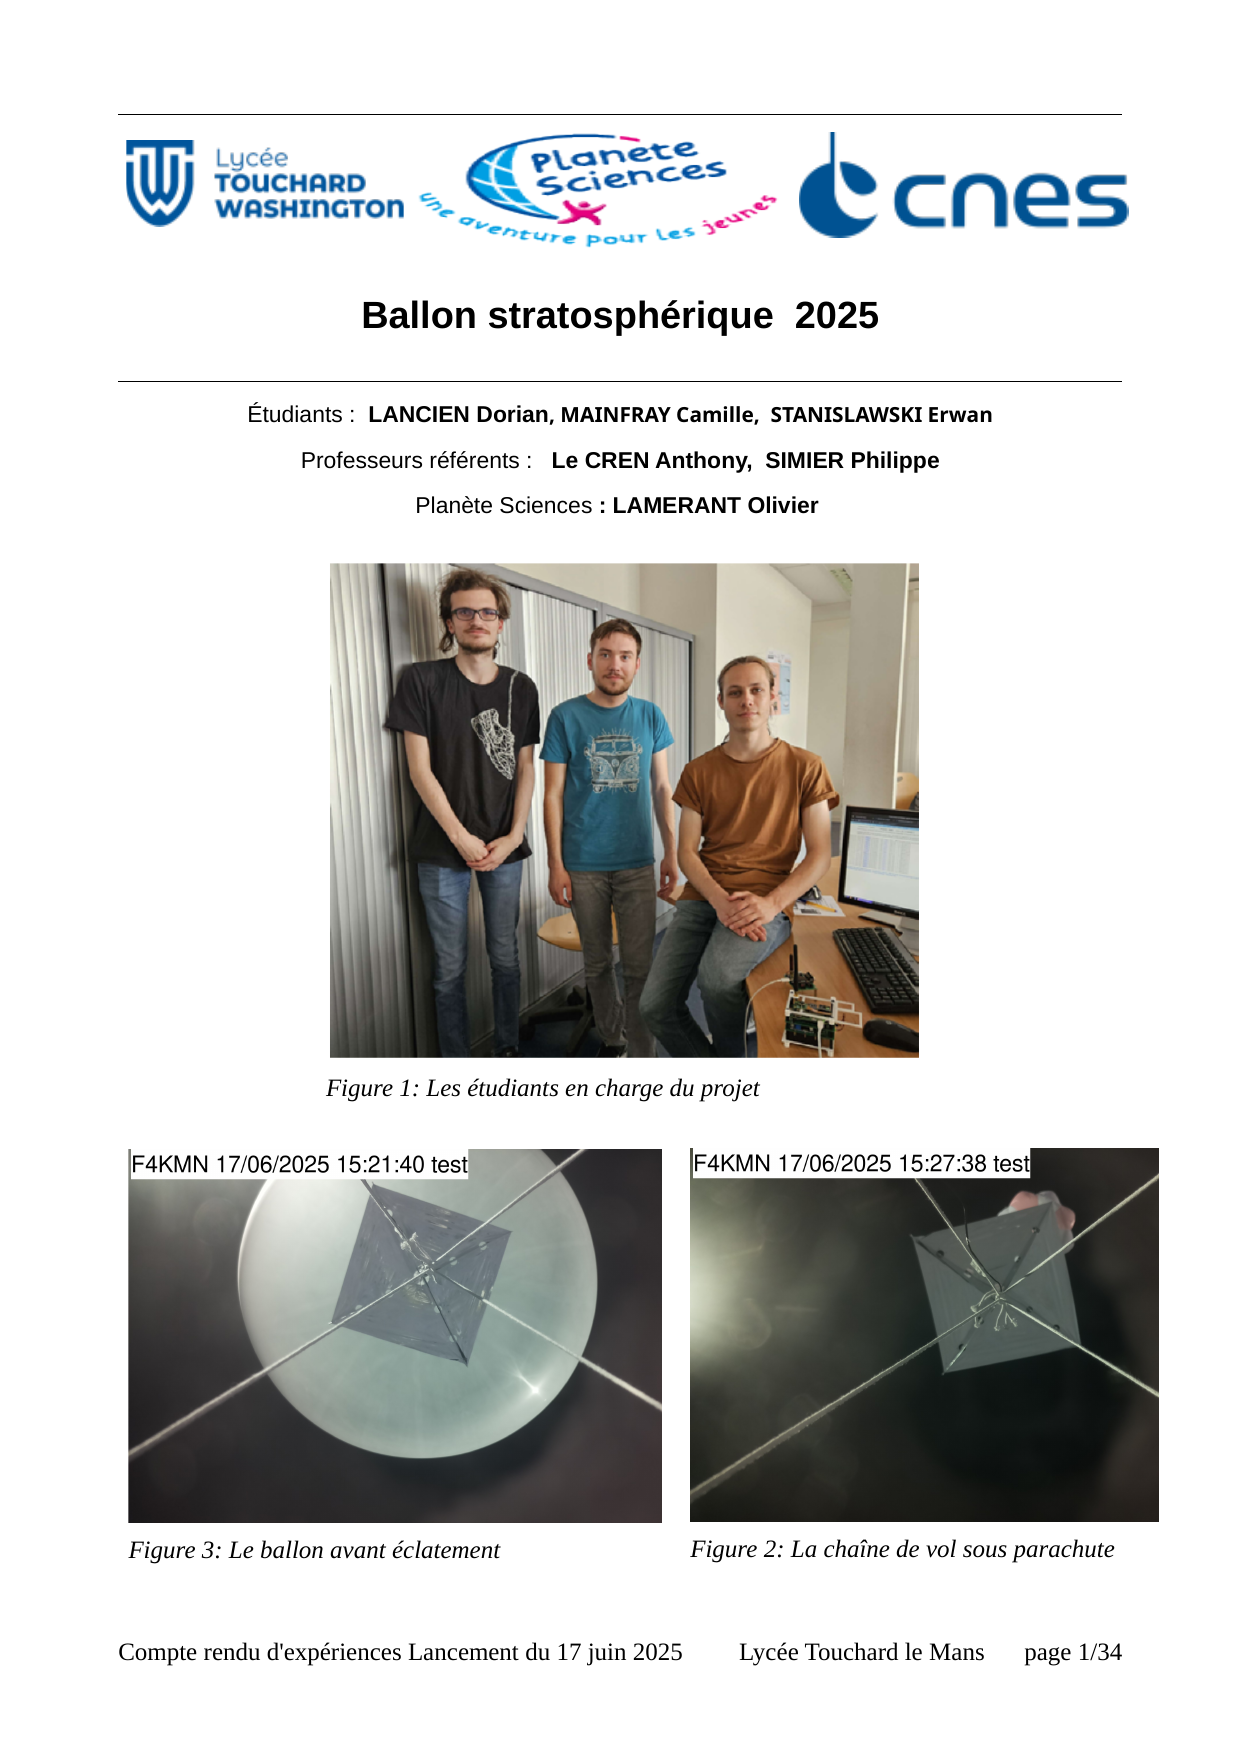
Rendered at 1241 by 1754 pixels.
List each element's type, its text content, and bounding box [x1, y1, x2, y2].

text Figure 2: La chaîne de vol sous parachute [690, 1148, 1159, 1563]
text Étudiants : LANCIEN Dorian, MAINFRAY Camille, STANISLAWSKI Erwan [118, 400, 1122, 428]
text Planète Sciences : LAMERANT Olivier [118, 492, 1122, 1128]
picture [128, 1149, 662, 1523]
picture [417, 132, 782, 249]
subtitle Ballon stratosphérique 2025 [118, 290, 1122, 337]
picture [325, 558, 927, 1061]
text Figure 1: Les étudiants en charge du projet [326, 1061, 926, 1102]
picture [799, 132, 1129, 238]
text Professeurs référents : Le CREN Anthony, SIMIER Philippe [118, 447, 1122, 473]
text Figure 3: Le ballon avant éclatement [128, 1523, 662, 1564]
picture [126, 140, 404, 227]
